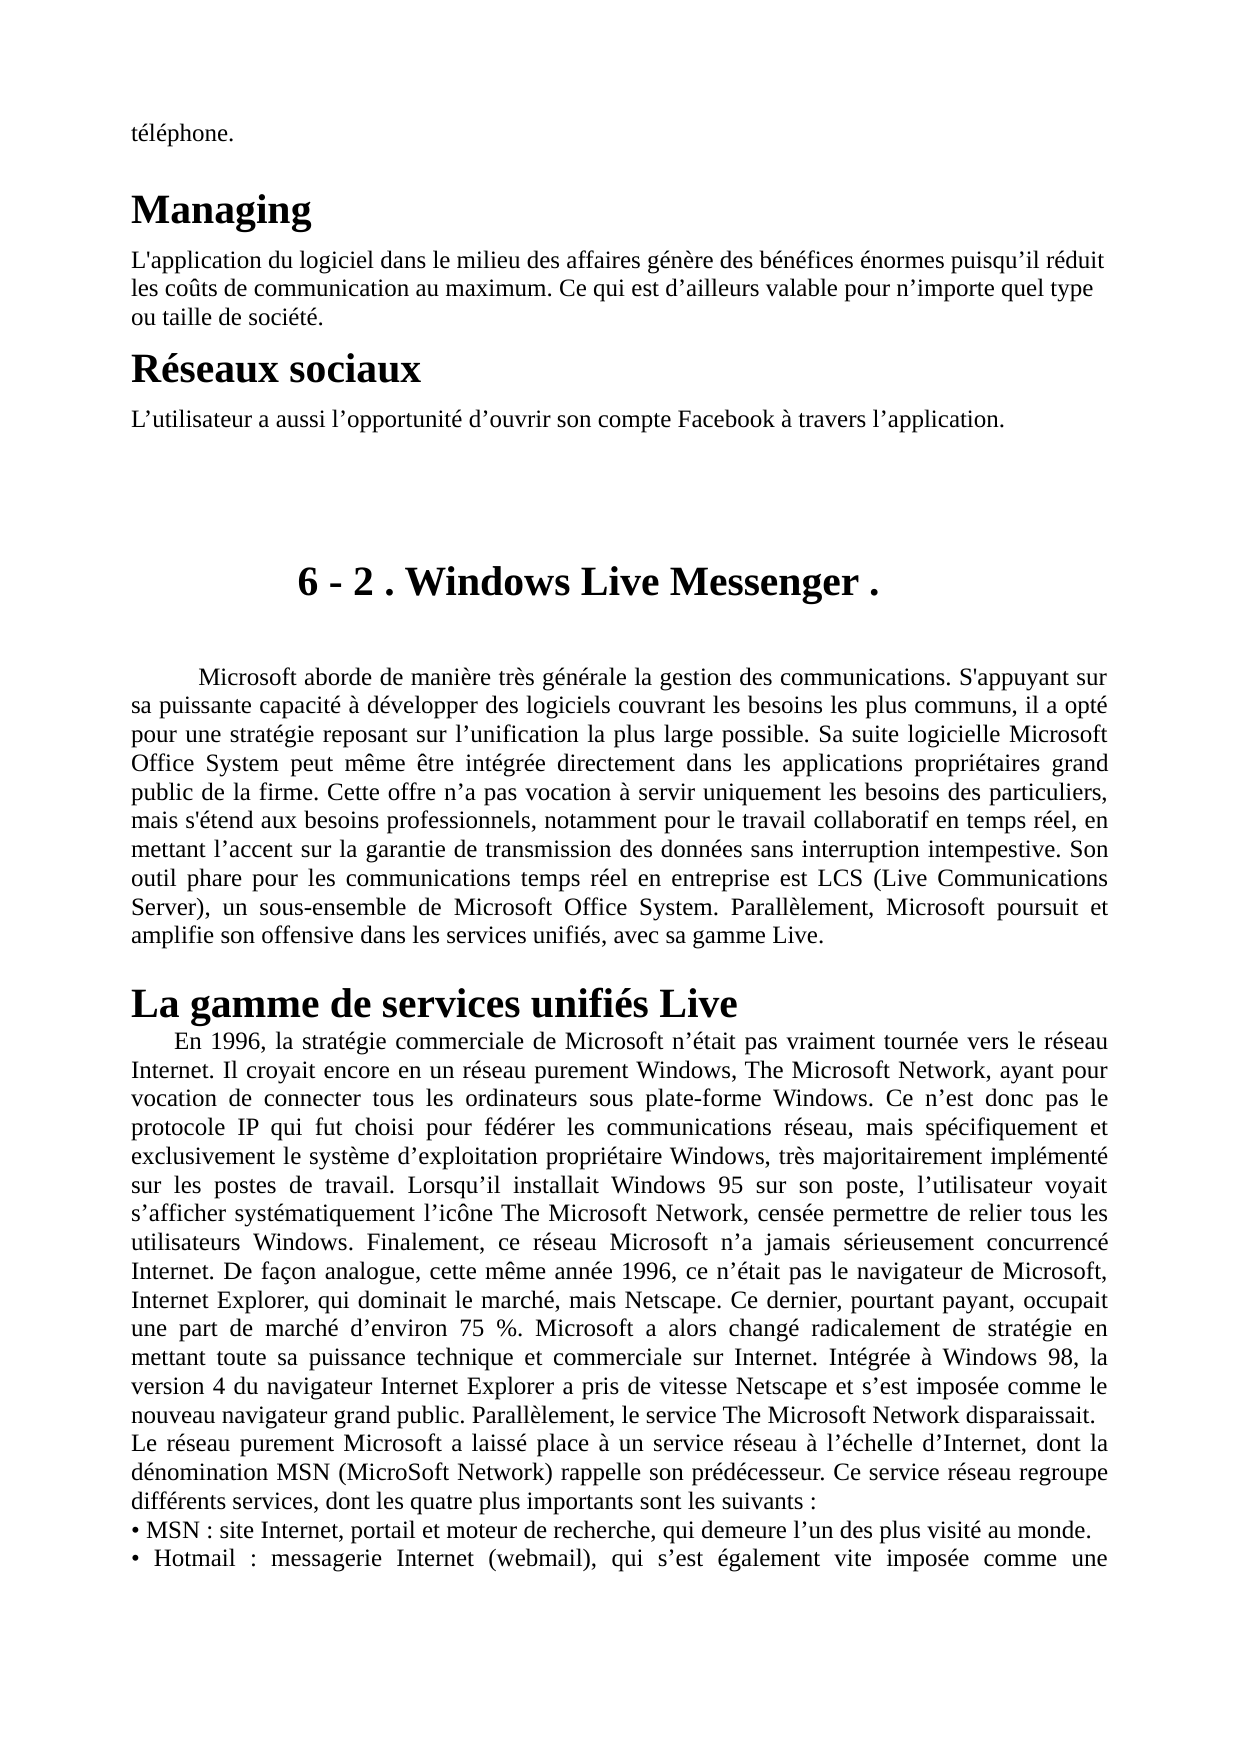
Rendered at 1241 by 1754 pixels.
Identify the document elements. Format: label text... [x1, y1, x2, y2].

subtitle Managing [131, 184, 1109, 232]
text Réseaux sociaux [131, 343, 1109, 391]
text téléphone. [131, 118, 1109, 147]
text La gamme de services unifiés Live [131, 978, 1109, 1026]
text L’utilisateur a aussi l’opportunité d’ouvrir son compte Facebook à travers l’application. [131, 404, 1109, 433]
text 6 - 2 . Windows Live Messenger . [131, 556, 1109, 604]
text L'application du logiciel dans le milieu des affaires génère des bénéfices énormes puisqu’il réduit les coûts de communication au maximum. Ce qui est d’ailleurs valable pour n’importe quel type ou taille de société. [131, 245, 1109, 331]
text • Hotmail : messagerie Internet (webmail), qui s’est également vite imposée comme une [131, 1543, 1109, 1572]
text Microsoft aborde de manière très générale la gestion des communications. S'appuyant sur sa puissante capacité à développer des logiciels couvrant les besoins les plus communs, il a opté pour une stratégie reposant sur l’unification la plus large possible. Sa suite logicielle Microsoft Office System peut même être intégrée directement dans les applications propriétaires grand public de la firme. Cette offre n’a pas vocation à servir uniquement les besoins des particuliers, mais s'étend aux besoins professionnels, notamment pour le travail collaboratif en temps réel, en mettant l’accent sur la garantie de transmission des données sans interruption intempestive. Son outil phare pour les communications temps réel en entreprise est LCS (Live Communications Server), un sous-ensemble de Microsoft Office System. Parallèlement, Microsoft poursuit et amplifie son offensive dans les services unifiés, avec sa gamme Live. [131, 662, 1109, 949]
text En 1996, la stratégie commerciale de Microsoft n’était pas vraiment tournée vers le réseau Internet. Il croyait encore en un réseau purement Windows, The Microsoft Network, ayant pour vocation de connecter tous les ordinateurs sous plate-forme Windows. Ce n’est donc pas le protocole IP qui fut choisi pour fédérer les communications réseau, mais spécifiquement et exclusivement le système d’exploitation propriétaire Windows, très majoritairement implémenté sur les postes de travail. Lorsqu’il installait Windows 95 sur son poste, l’utilisateur voyait s’afficher systématiquement l’icône The Microsoft Network, censée permettre de relier tous les utilisateurs Windows. Finalement, ce réseau Microsoft n’a jamais sérieusement concurrencé Internet. De façon analogue, cette même année 1996, ce n’était pas le navigateur de Microsoft, Internet Explorer, qui dominait le marché, mais Netscape. Ce dernier, pourtant payant, occupait une part de marché d’environ 75 %. Microsoft a alors changé radicalement de stratégie en mettant toute sa puissance technique et commerciale sur Internet. Intégrée à Windows 98, la version 4 du navigateur Internet Explorer a pris de vitesse Netscape et s’est imposée comme le nouveau navigateur grand public. Parallèlement, le service The Microsoft Network disparaissait. [131, 1026, 1109, 1428]
text Le réseau purement Microsoft a laissé place à un service réseau à l’échelle d’Internet, dont la dénomination MSN (MicroSoft Network) rappelle son prédécesseur. Ce service réseau regroupe différents services, dont les quatre plus importants sont les suivants : [131, 1428, 1109, 1515]
text • MSN : site Internet, portail et moteur de recherche, qui demeure l’un des plus visité au monde. [131, 1515, 1109, 1543]
